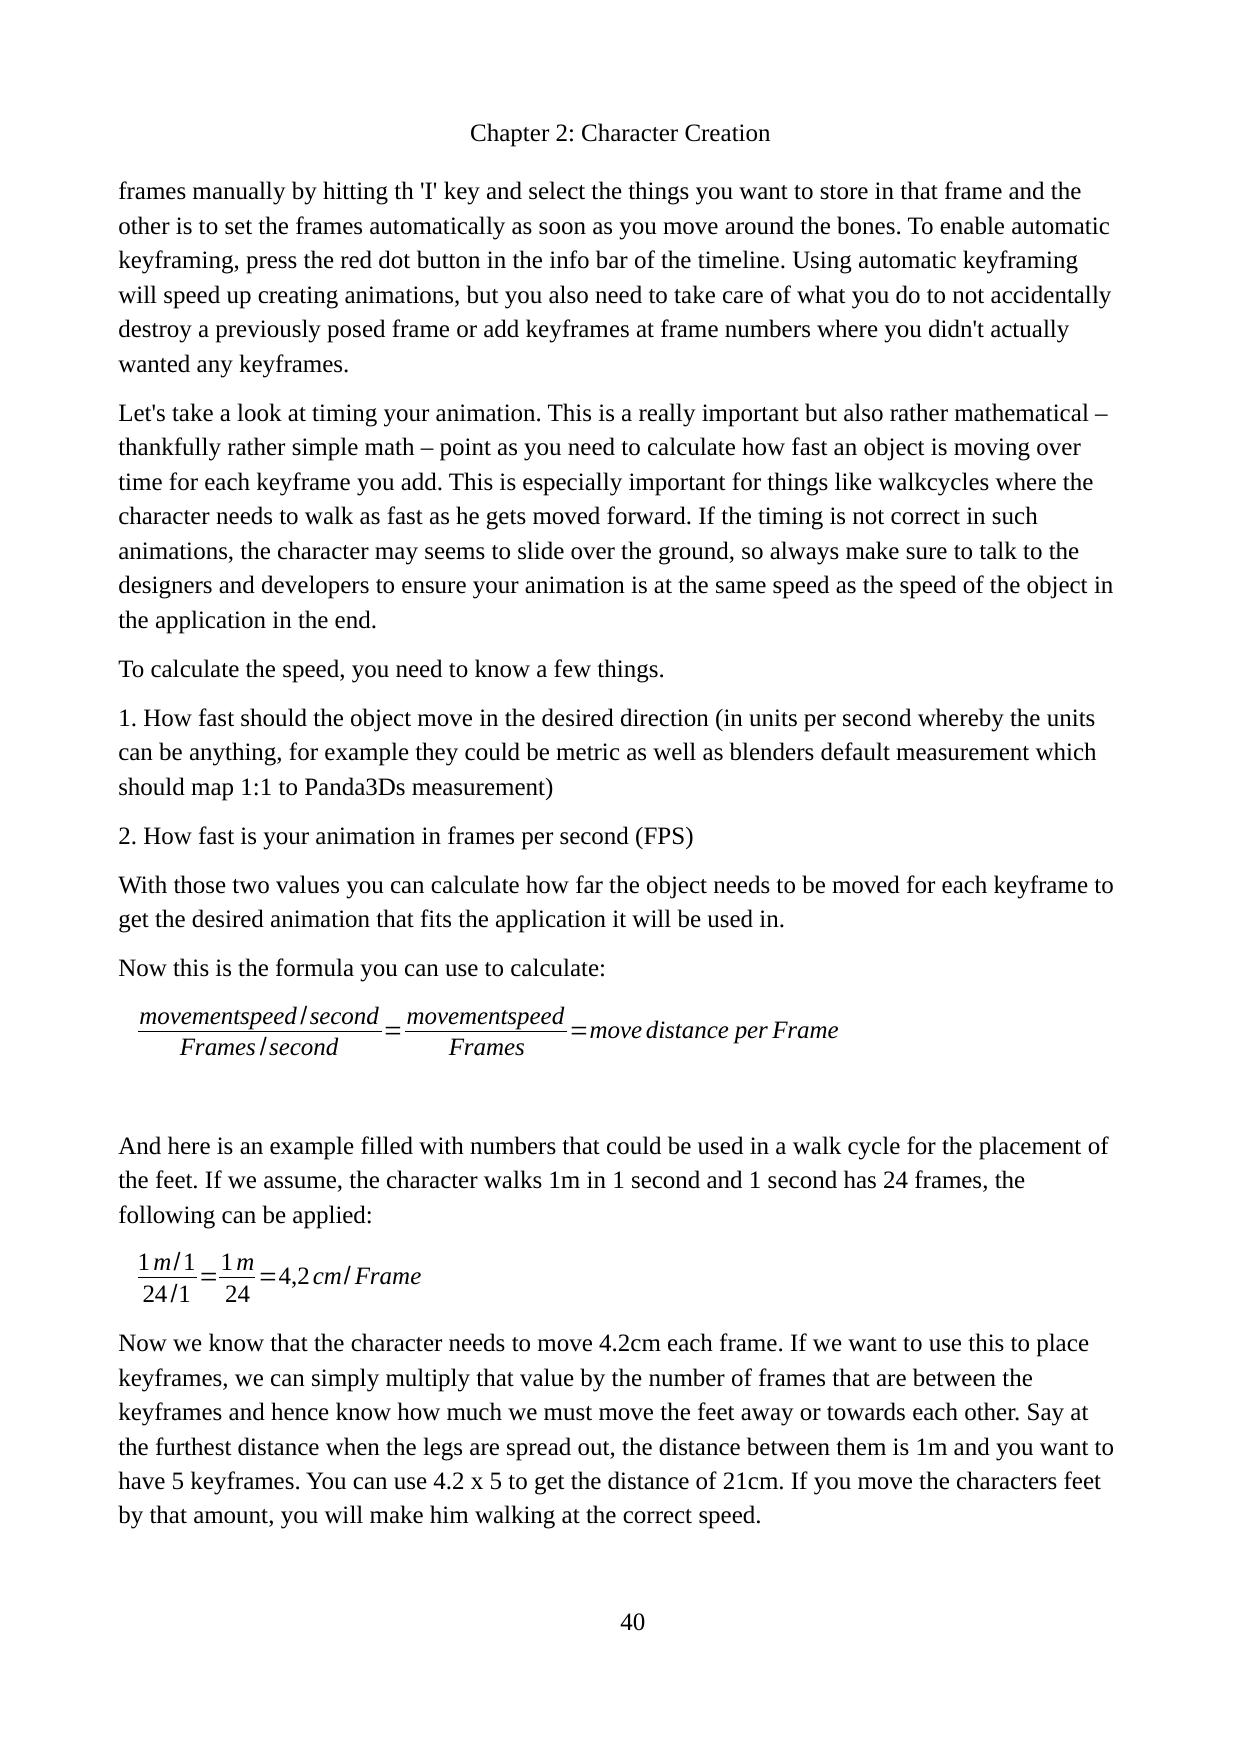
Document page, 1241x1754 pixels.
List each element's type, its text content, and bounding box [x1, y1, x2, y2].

text To calculate the speed, you need to know a few things. [118, 654, 1122, 682]
text 2. How fast is your animation in frames per second (FPS) [118, 821, 1122, 849]
text frames manually by hitting th 'I' key and select the things you want to store in that frame and the other is to set the frames automatically as soon as you move around the bones. To enable automatic keyframing, press the red dot button in the info bar of the timeline. Using automatic keyframing will speed up creating animations, but you also need to take care of what you do to not accidentally destroy a previously posed frame or add keyframes at frame numbers where you didn't actually wanted any keyframes. [118, 176, 1122, 377]
text 1. How fast should the object move in the desired direction (in units per second whereby the units can be anything, for example they could be metric as well as blenders default measurement which should map 1:1 to Panda3Ds measurement) [118, 703, 1122, 801]
text Now this is the formula you can use to calculate: [118, 953, 1122, 982]
text With those two values you can calculate how far the object needs to be moved for each keyframe to get the desired animation that fits the application it will be used in. [118, 870, 1122, 933]
text Let's take a look at timing your animation. This is a really important but also rather mathematical – thankfully rather simple math – point as you need to calculate how fast an object is moving over time for each keyframe you add. This is especially important for things like walkcycles where the character needs to walk as fast as he gets moved forward. If the timing is not correct in such animations, the character may seems to slide over the ground, so always make sure to talk to the designers and developers to ensure your animation is at the same speed as the speed of the object in the application in the end. [118, 398, 1122, 633]
text Now we know that the character needs to move 4.2cm each frame. If we want to use this to place keyframes, we can simply multiply that value by the number of frames that are between the keyframes and hence know how much we must move the feet away or towards each other. Say at the furthest distance when the legs are spread out, the distance between them is 1m and you want to have 5 keyframes. You can use 4.2 x 5 to get the distance of 21cm. If you move the characters feet by that amount, you will make him walking at the correct speed. [118, 1328, 1122, 1529]
text And here is an example filled with numbers that could be used in a walk cycle for the placement of the feet. If we assume, the character walks 1m in 1 second and 1 second has 24 frames, the following can be applied: [118, 1131, 1122, 1228]
